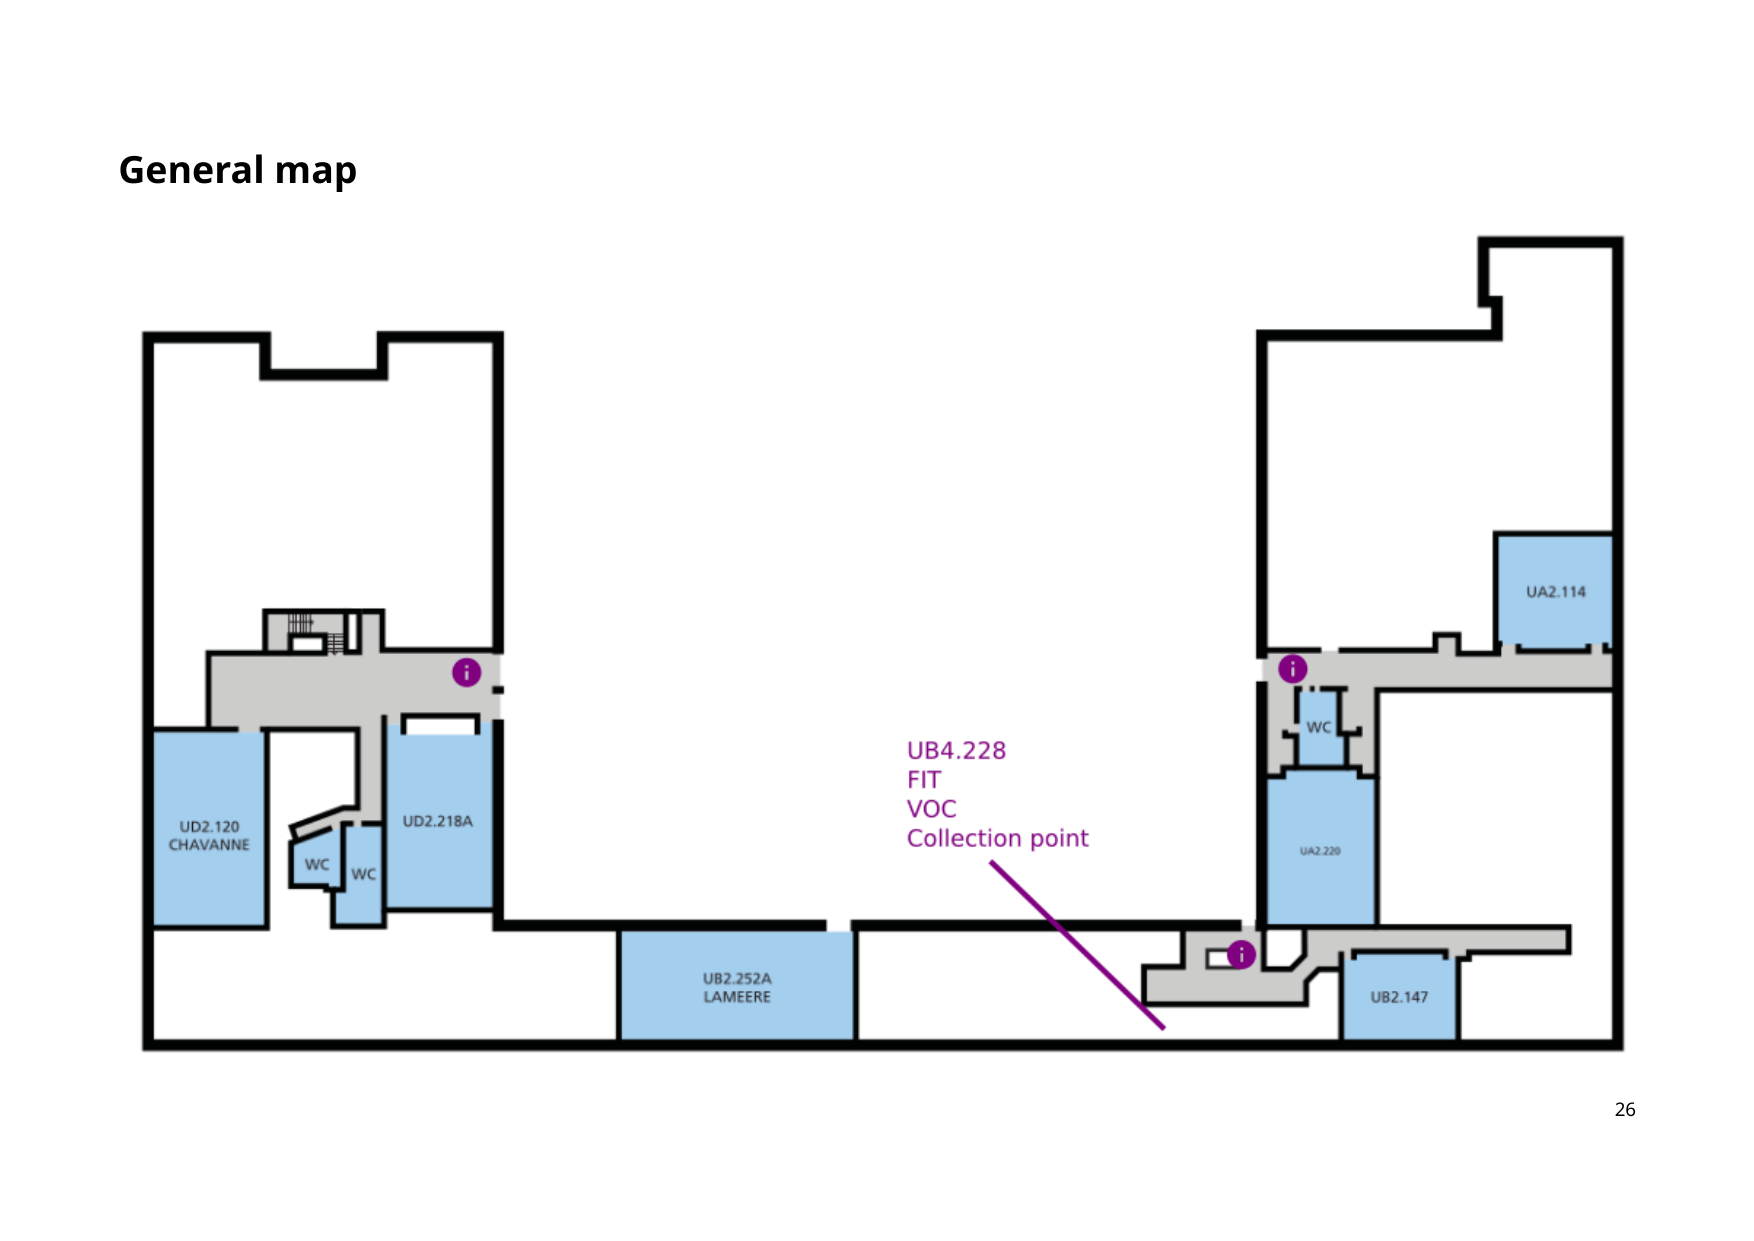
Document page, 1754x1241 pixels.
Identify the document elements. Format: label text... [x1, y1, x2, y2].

picture [122, 223, 1640, 1066]
subtitle General map [118, 143, 1636, 194]
